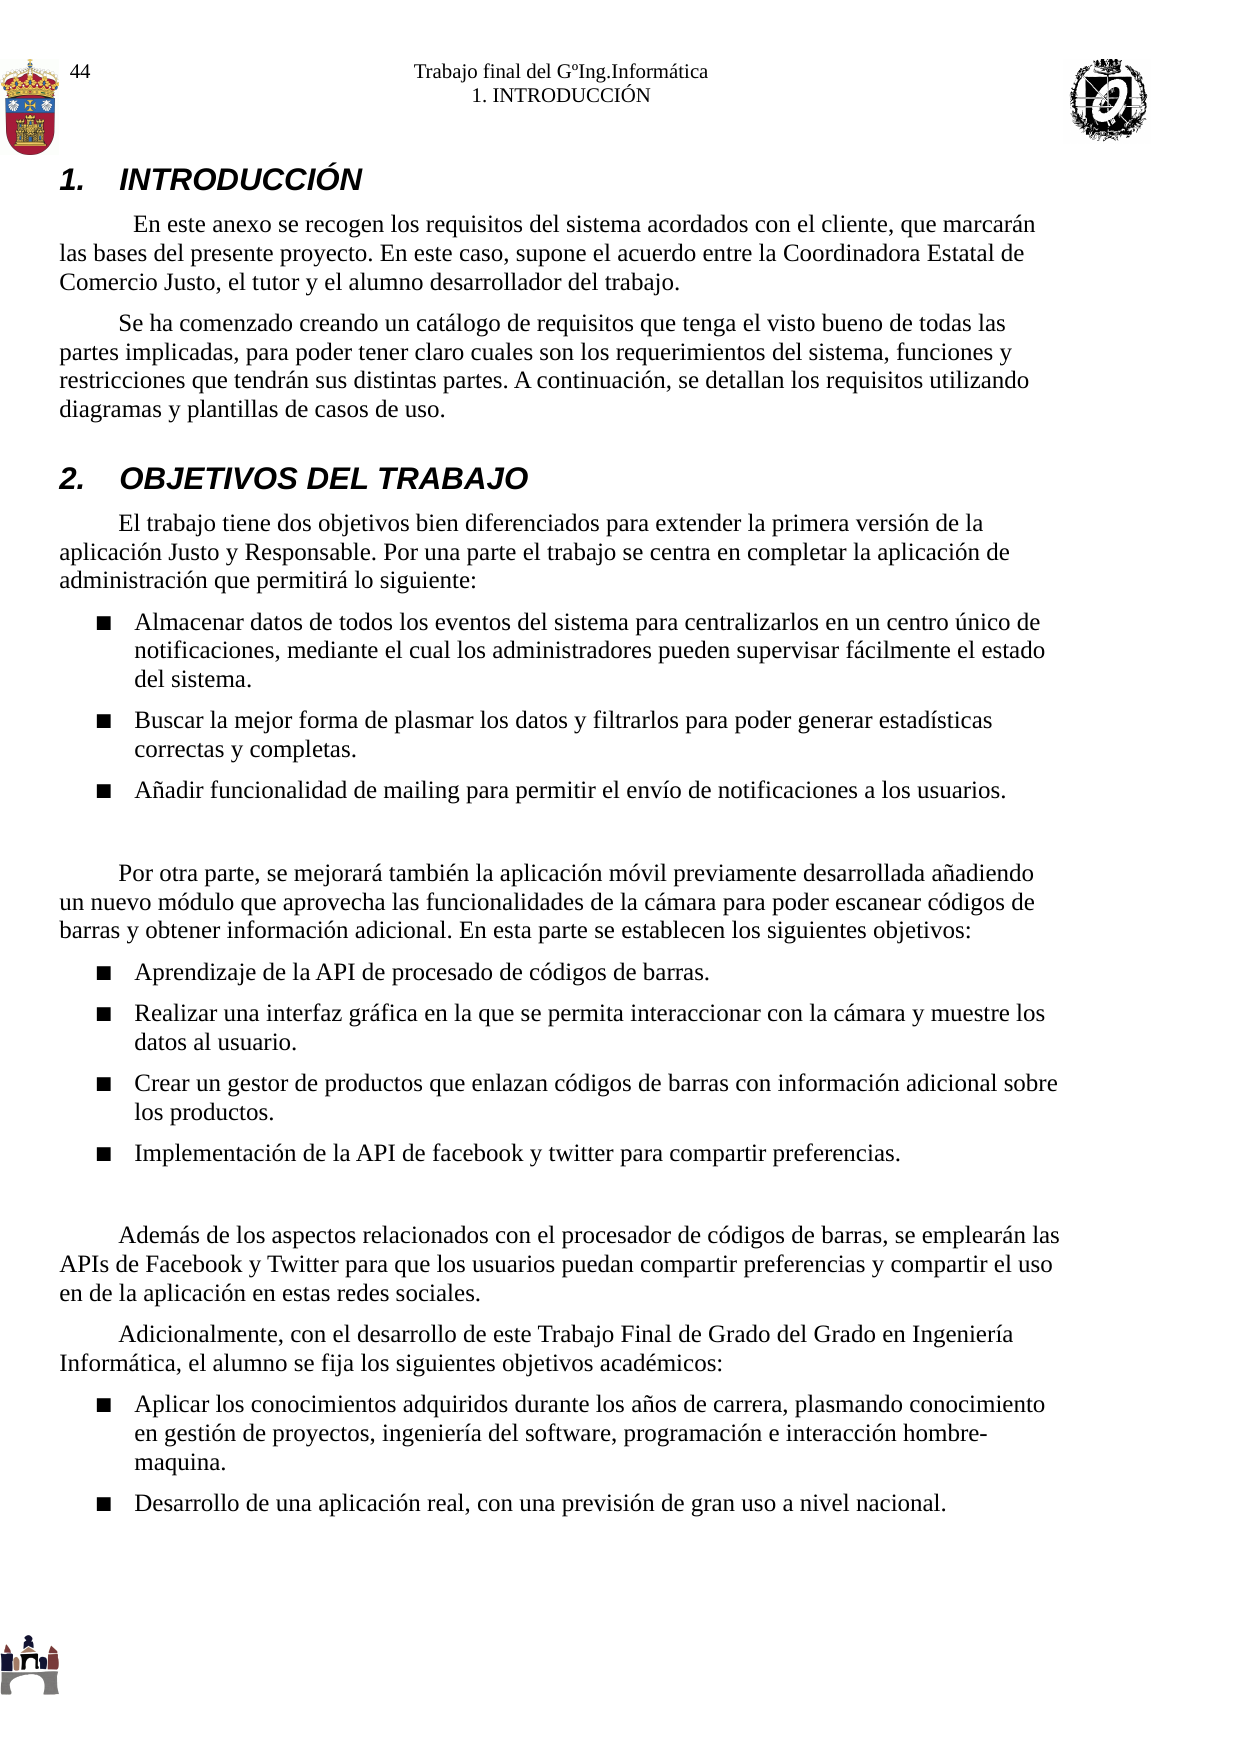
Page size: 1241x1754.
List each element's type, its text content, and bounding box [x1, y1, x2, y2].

text Se ha comenzado creando un catálogo de requisitos que tenga el visto bueno de todas las partes implicadas, para poder tener claro cuales son los requerimientos del sistema, funciones y restricciones que tendrán sus distintas partes. A continuación, se detallan los requisitos utilizando diagramas y plantillas de casos de uso. [59, 308, 1063, 423]
picture [0, 59, 59, 155]
list Implementación de la API de facebook y twitter para compartir preferencias. [97, 1138, 1063, 1167]
text Por otra parte, se mejorará también la aplicación móvil previamente desarrollada añadiendo un nuevo módulo que aprovecha las funcionalidades de la cámara para poder escanear códigos de barras y obtener información adicional. En esta parte se establecen los siguientes objetivos: [59, 858, 1063, 944]
text El trabajo tiene dos objetivos bien diferenciados para extender la primera versión de la aplicación Justo y Responsable. Por una parte el trabajo se centra en completar la aplicación de administración que permitirá lo siguiente: [59, 508, 1063, 594]
list Aplicar los conocimientos adquiridos durante los años de carrera, plasmando conocimiento en gestión de proyectos, ingeniería del software, programación e interacción hombre-maquina. [97, 1389, 1063, 1475]
picture [0, 1634, 59, 1695]
subtitle INTRODUCCIÓN [59, 161, 1063, 197]
list Aprendizaje de la API de procesado de códigos de barras. [97, 957, 1063, 985]
list Desarrollo de una aplicación real, con una previsión de gran uso a nivel nacional. [97, 1488, 1063, 1517]
list Realizar una interfaz gráfica en la que se permita interaccionar con la cámara y muestre los datos al usuario. [97, 998, 1063, 1055]
text Además de los aspectos relacionados con el procesador de códigos de barras, se emplearán las APIs de Facebook y Twitter para que los usuarios puedan compartir preferencias y compartir el uso en de la aplicación en estas redes sociales. [59, 1220, 1063, 1307]
list Almacenar datos de todos los eventos del sistema para centralizarlos en un centro único de notificaciones, mediante el cual los administradores pueden supervisar fácilmente el estado del sistema. [97, 607, 1063, 693]
picture [1063, 59, 1152, 144]
list Crear un gestor de productos que enlazan códigos de barras con información adicional sobre los productos. [97, 1068, 1063, 1125]
text En este anexo se recogen los requisitos del sistema acordados con el cliente, que marcarán las bases del presente proyecto. En este caso, supone el acuerdo entre la Coordinadora Estatal de Comercio Justo, el tutor y el alumno desarrollador del trabajo. [59, 209, 1063, 295]
text Adicionalmente, con el desarrollo de este Trabajo Final de Grado del Grado en Ingeniería Informática, el alumno se fija los siguientes objetivos académicos: [59, 1319, 1063, 1377]
subtitle OBJETIVOS DEL TRABAJO [59, 460, 1063, 496]
list Buscar la mejor forma de plasmar los datos y filtrarlos para poder generar estadísticas correctas y completas. [97, 705, 1063, 763]
list Añadir funcionalidad de mailing para permitir el envío de notificaciones a los usuarios. [97, 775, 1063, 804]
